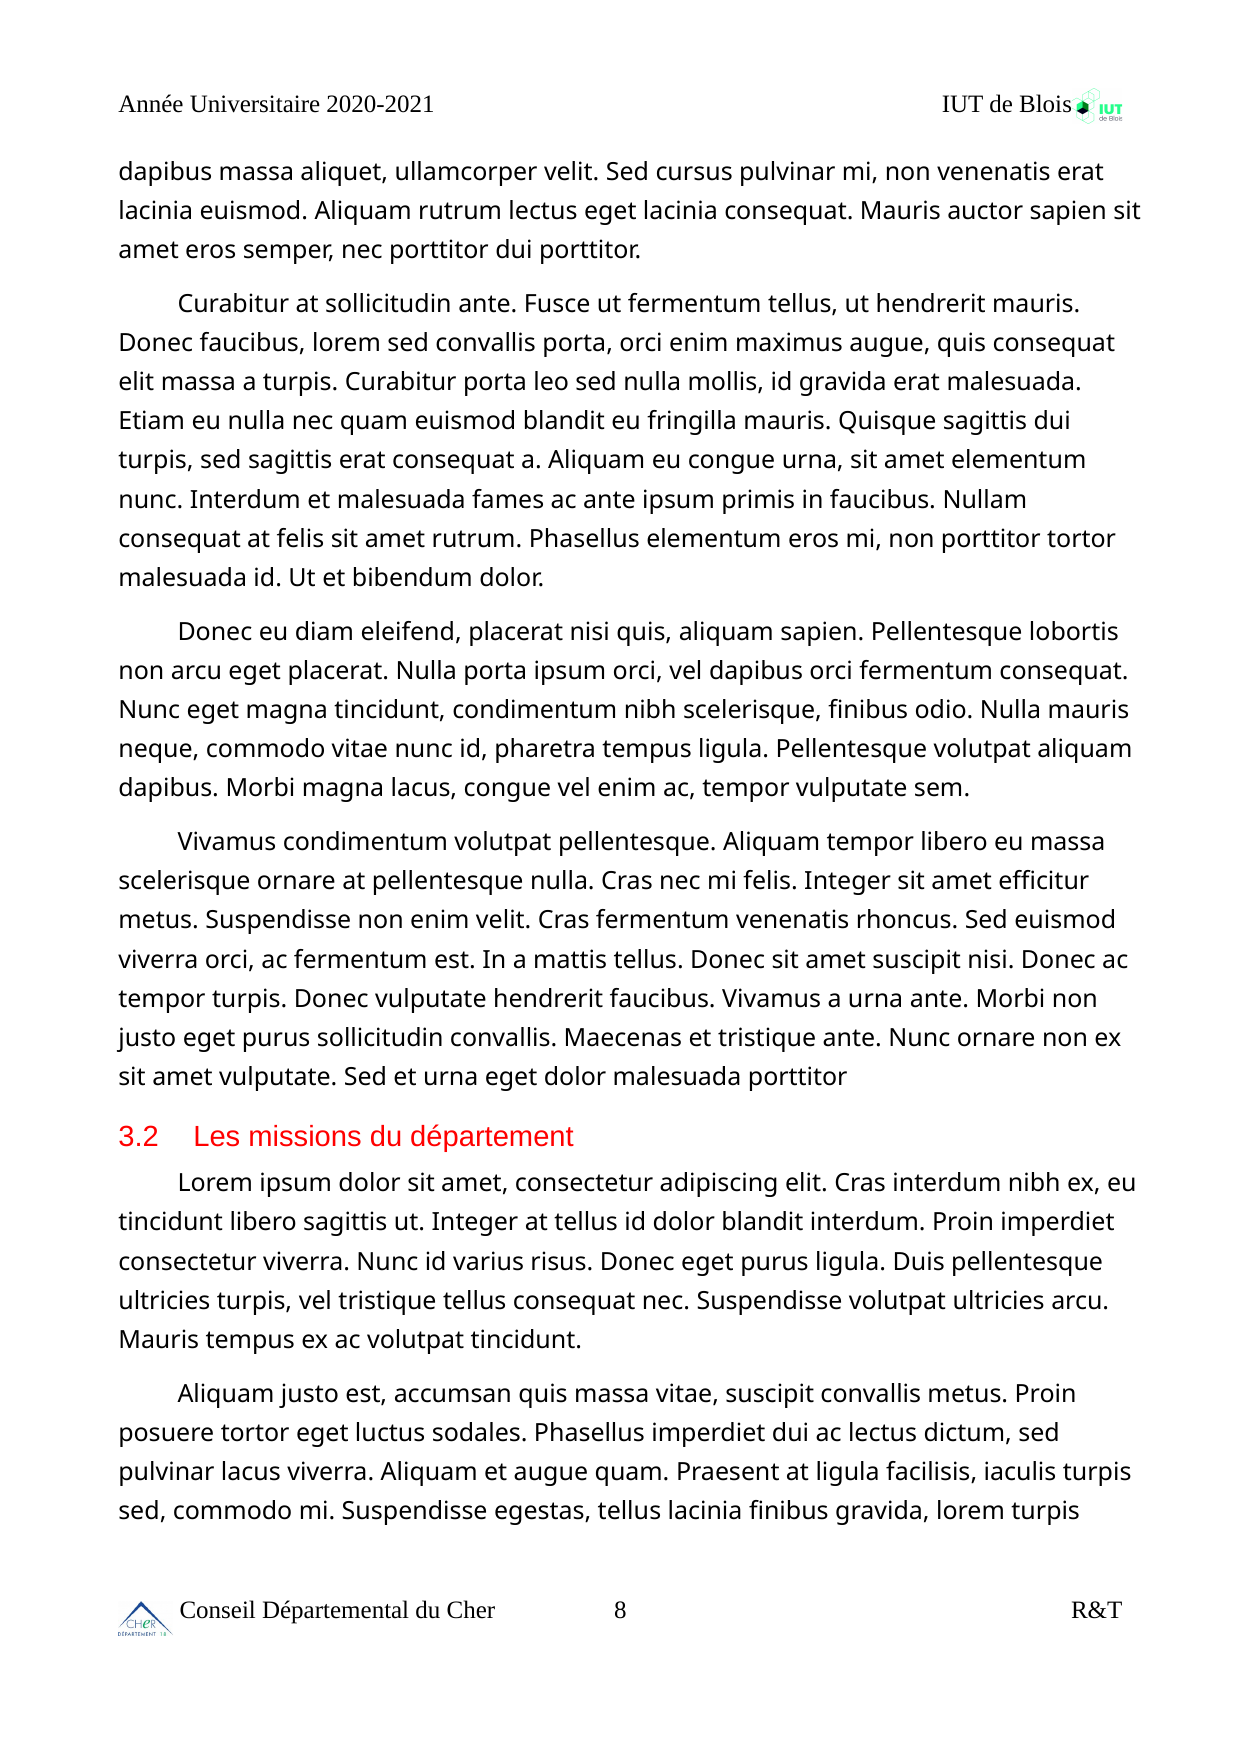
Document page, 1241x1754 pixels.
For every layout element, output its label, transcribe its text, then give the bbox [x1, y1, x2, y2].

text Aliquam justo est, accumsan quis massa vitae, suscipit convallis metus. Proin posuere tortor eget luctus sodales. Phasellus imperdiet dui ac lectus dictum, sed pulvinar lacus viverra. Aliquam et augue quam. Praesent at ligula facilisis, iaculis turpis sed, commodo mi. Suspendisse egestas, tellus lacinia finibus gravida, lorem turpis [118, 1375, 1152, 1527]
picture [1071, 88, 1123, 124]
text dapibus massa aliquet, ullamcorper velit. Sed cursus pulvinar mi, non venenatis erat lacinia euismod. Aliquam rutrum lectus eget lacinia consequat. Mauris auctor sapien sit amet eros semper, nec porttitor dui porttitor. [118, 153, 1152, 266]
picture [118, 1601, 174, 1636]
text Lorem ipsum dolor sit amet, consectetur adipiscing elit. Cras interdum nibh ex, eu tincidunt libero sagittis ut. Integer at tellus id dolor blandit interdum. Proin imperdiet consectetur viverra. Nunc id varius risus. Donec eget purus ligula. Duis pellentesque ultricies turpis, vel tristique tellus consequat nec. Suspendisse volutpat ultricies arcu. Mauris tempus ex ac volutpat tincidunt. [118, 1165, 1152, 1356]
subtitle Les missions du département [118, 1119, 1152, 1152]
text Curabitur at sollicitudin ante. Fusce ut fermentum tellus, ut hendrerit mauris. Donec faucibus, lorem sed convallis porta, orci enim maximus augue, quis consequat elit massa a turpis. Curabitur porta leo sed nulla mollis, id gravida erat malesuada. Etiam eu nulla nec quam euismod blandit eu fringilla mauris. Quisque sagittis dui turpis, sed sagittis erat consequat a. Aliquam eu congue urna, sit amet elementum nunc. Interdum et malesuada fames ac ante ipsum primis in faucibus. Nullam consequat at felis sit amet rutrum. Phasellus elementum eros mi, non porttitor tortor malesuada id. Ut et bibendum dolor. [118, 286, 1152, 594]
text Vivamus condimentum volutpat pellentesque. Aliquam tempor libero eu massa scelerisque ornare at pellentesque nulla. Cras nec mi felis. Integer sit amet efficitur metus. Suspendisse non enim velit. Cras fermentum venenatis rhoncus. Sed euismod viverra orci, ac fermentum est. In a mattis tellus. Donec sit amet suscipit nisi. Donec ac tempor turpis. Donec vulputate hendrerit faucibus. Vivamus a urna ante. Morbi non justo eget purus sollicitudin convallis. Maecenas et tristique ante. Nunc ornare non ex sit amet vulputate. Sed et urna eget dolor malesuada porttitor [118, 824, 1152, 1093]
text Donec eu diam eleifend, placerat nisi quis, aliquam sapien. Pellentesque lobortis non arcu eget placerat. Nulla porta ipsum orci, vel dapibus orci fermentum consequat. Nunc eget magna tincidunt, condimentum nibh scelerisque, finibus odio. Nulla mauris neque, commodo vitae nunc id, pharetra tempus ligula. Pellentesque volutpat aliquam dapibus. Morbi magna lacus, congue vel enim ac, tempor vulputate sem. [118, 613, 1152, 804]
